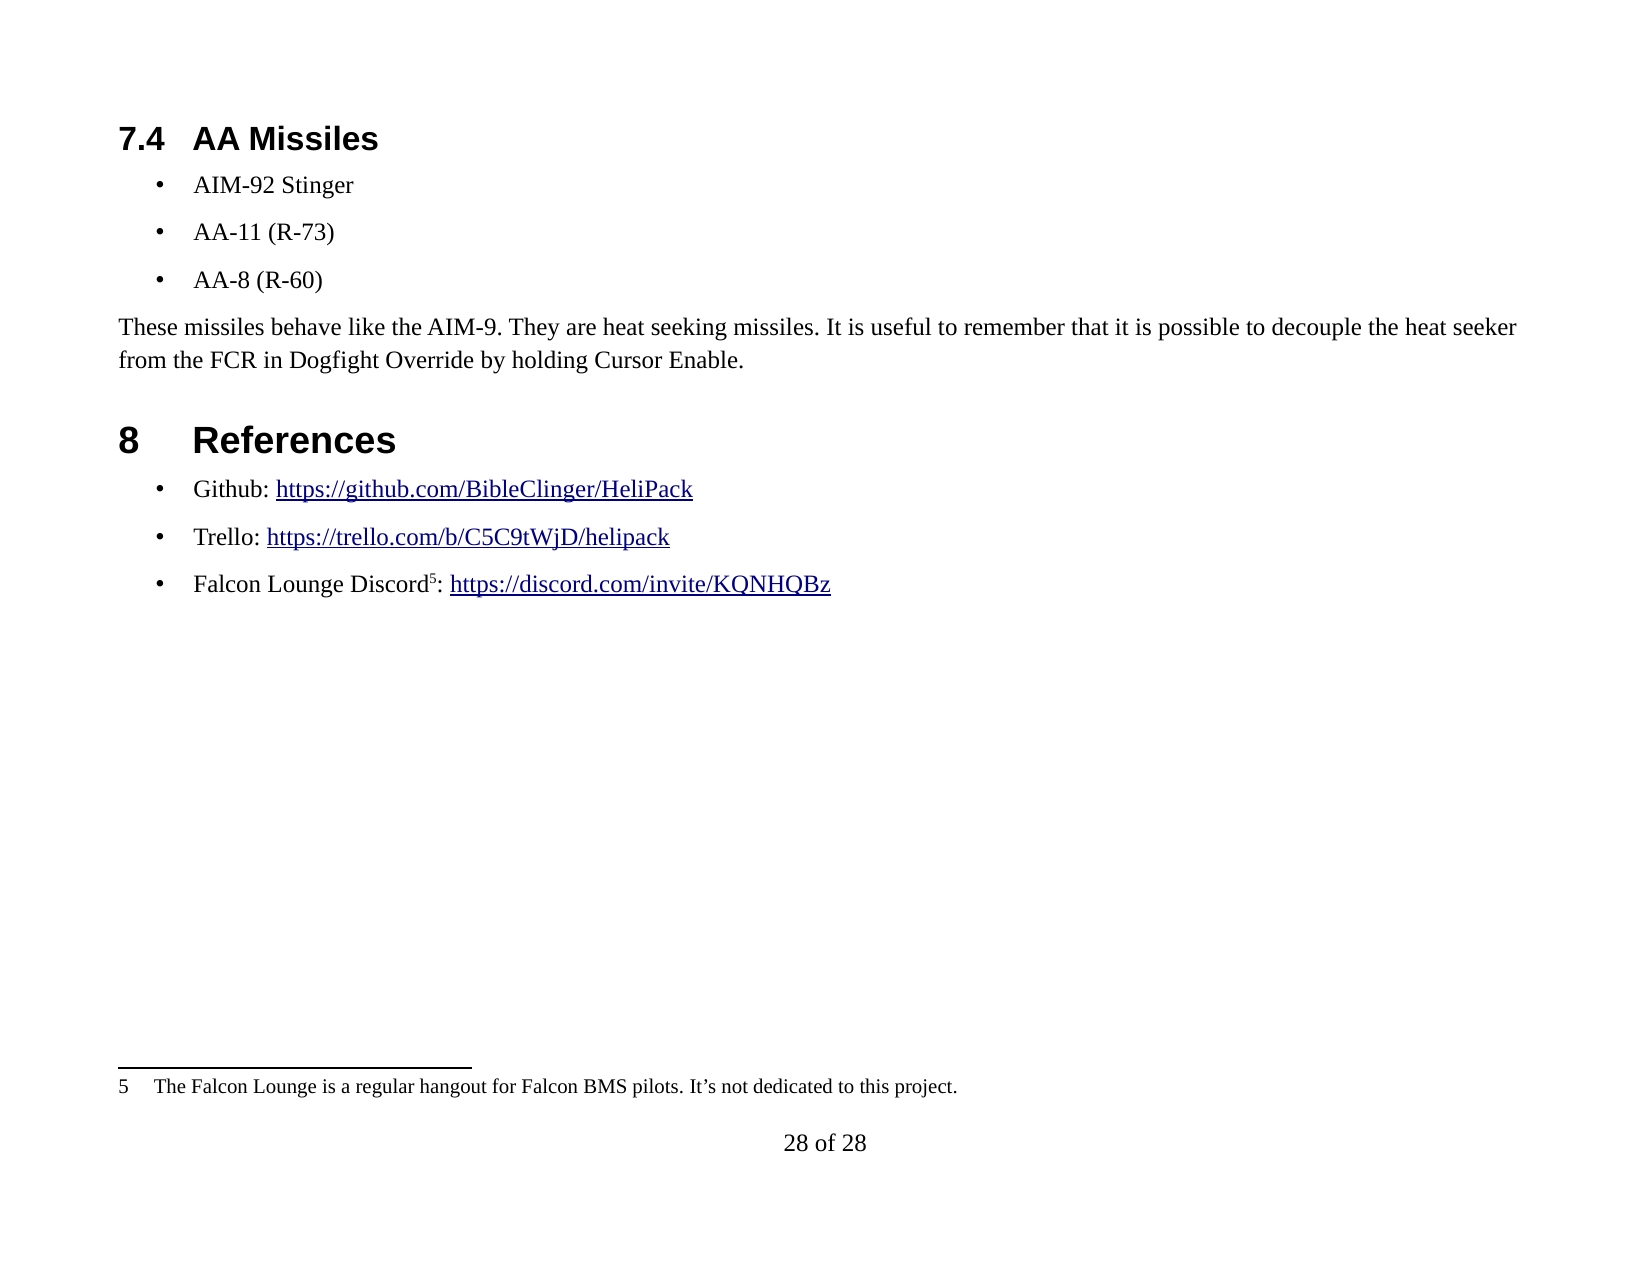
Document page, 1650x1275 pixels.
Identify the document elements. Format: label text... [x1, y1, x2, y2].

list Trello: https://trello.com/b/C5C9tWjD/helipack [156, 522, 1532, 551]
subtitle AA Missiles [118, 118, 1532, 157]
list AA-11 (R-73) [156, 217, 1532, 246]
text These missiles behave like the AIM-9. They are heat seeking missiles. It is useful to remember that it is possible to decouple the heat seeker from the FCR in Dogfight Override by holding Cursor Enable. [118, 312, 1532, 374]
list The Falcon Lounge is a regular hangout for Falcon BMS pilots. It’s not dedicated to this project. [118, 1074, 1532, 1098]
list Github: https://github.com/BibleClinger/HeliPack [156, 474, 1532, 503]
list AIM-92 Stinger [156, 170, 1532, 198]
subtitle References [118, 418, 1532, 462]
list Falcon Lounge Discord: https://discord.com/invite/KQNHQBz [156, 569, 1532, 598]
list AA-8 (R-60) [156, 265, 1532, 294]
